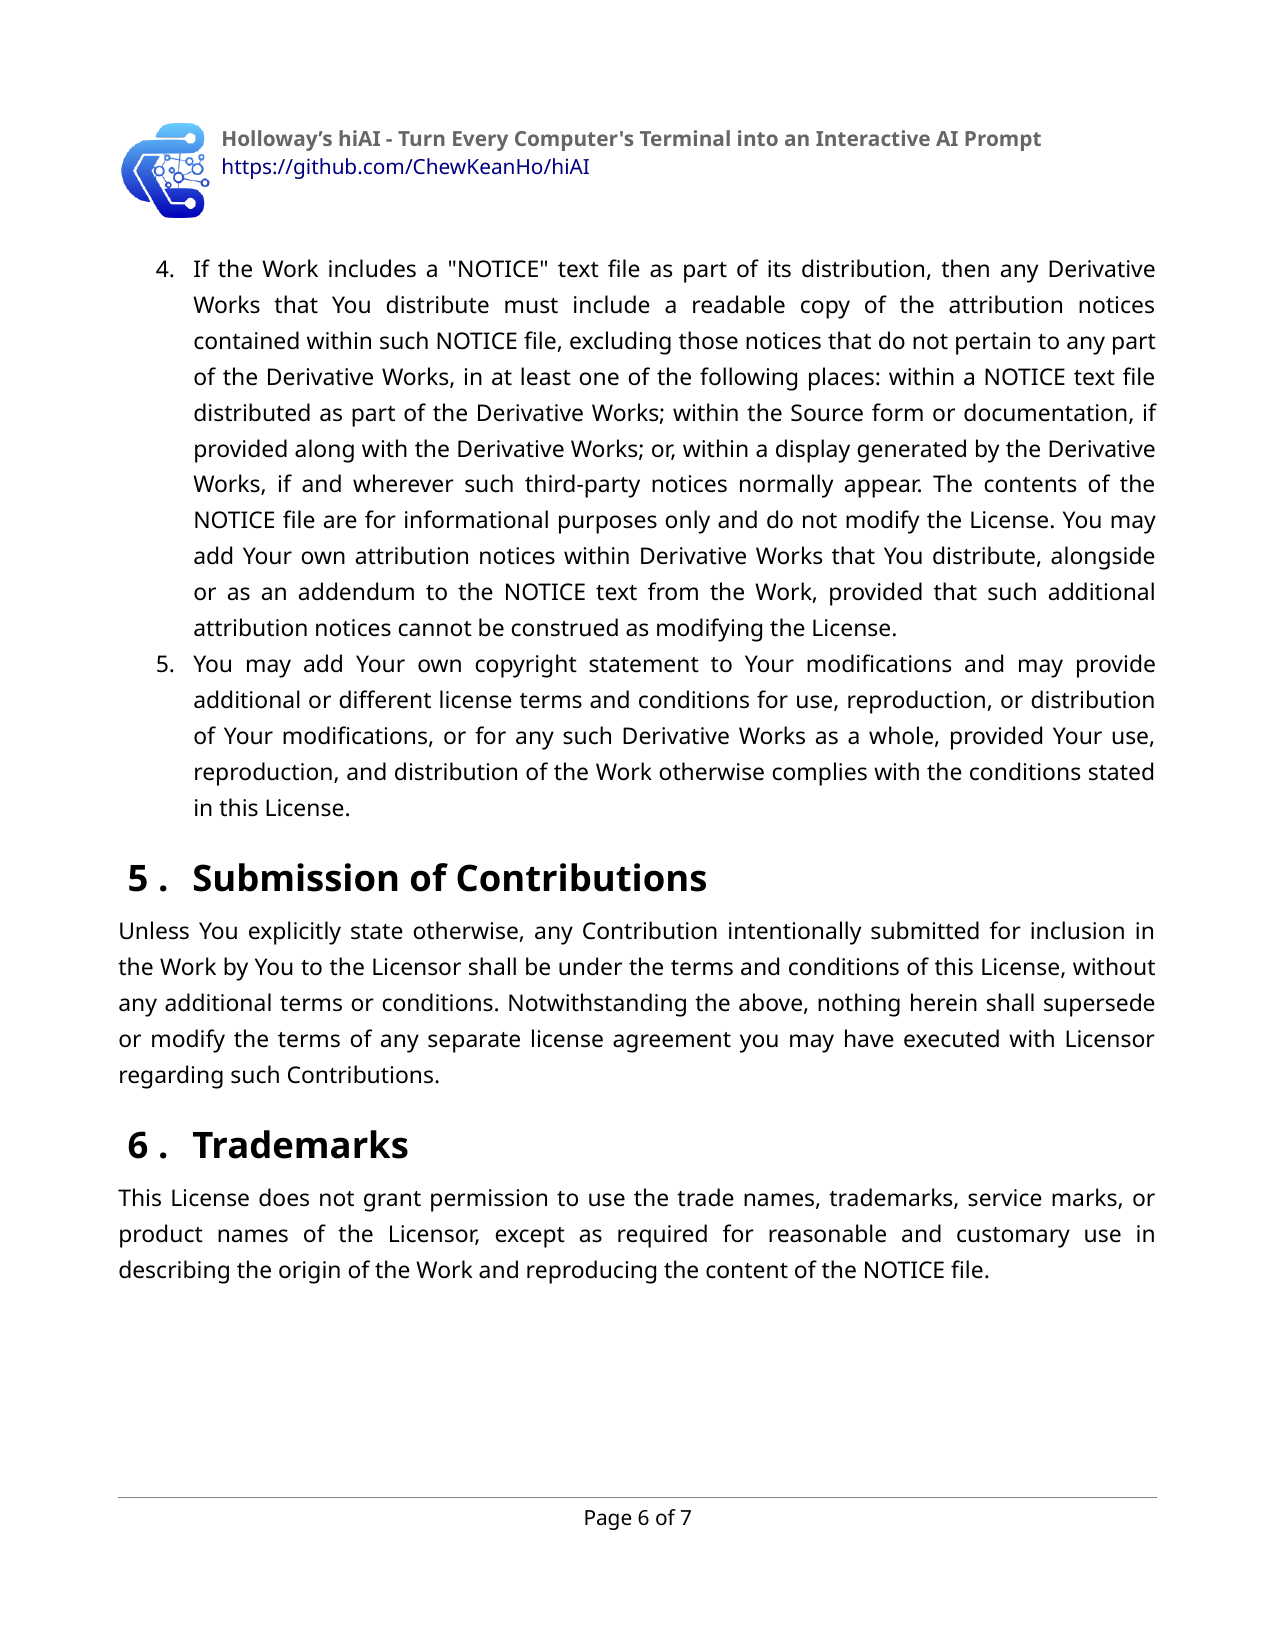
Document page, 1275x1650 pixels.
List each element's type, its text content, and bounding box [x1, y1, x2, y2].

text Unless You explicitly state otherwise, any Contribution intentionally submitted for inclusion in the Work by You to the Licensor shall be under the terms and conditions of this License, without any additional terms or conditions. Notwithstanding the above, nothing herein shall supersede or modify the terms of any separate license agreement you may have executed with Licensor regarding such Contributions. [118, 915, 1157, 1090]
subtitle Submission of Contributions [118, 853, 1157, 902]
picture [118, 123, 212, 218]
text This License does not grant permission to use the trade names, trademarks, service marks, or product names of the Licensor, except as required for reasonable and customary use in describing the origin of the Work and reproducing the content of the NOTICE file. [118, 1182, 1157, 1285]
list If the Work includes a "NOTICE" text file as part of its distribution, then any Derivative Works that You distribute must include a readable copy of the attribution notices contained within such NOTICE file, excluding those notices that do not pertain to any part of the Derivative Works, in at least one of the following places: within a NOTICE text file distributed as part of the Derivative Works; within the Source form or documentation, if provided along with the Derivative Works; or, within a display generated by the Derivative Works, if and wherever such third-party notices normally appear. The contents of the NOTICE file are for informational purposes only and do not modify the License. You may add Your own attribution notices within Derivative Works that You distribute, alongside or as an addendum to the NOTICE text from the Work, provided that such additional attribution notices cannot be construed as modifying the License. [156, 253, 1157, 643]
list You may add Your own copyright statement to Your modifications and may provide additional or different license terms and conditions for use, reproduction, or distribution of Your modifications, or for any such Derivative Works as a whole, provided Your use, reproduction, and distribution of the Work otherwise complies with the conditions stated in this License. [156, 648, 1157, 823]
subtitle Trademarks [118, 1120, 1157, 1169]
